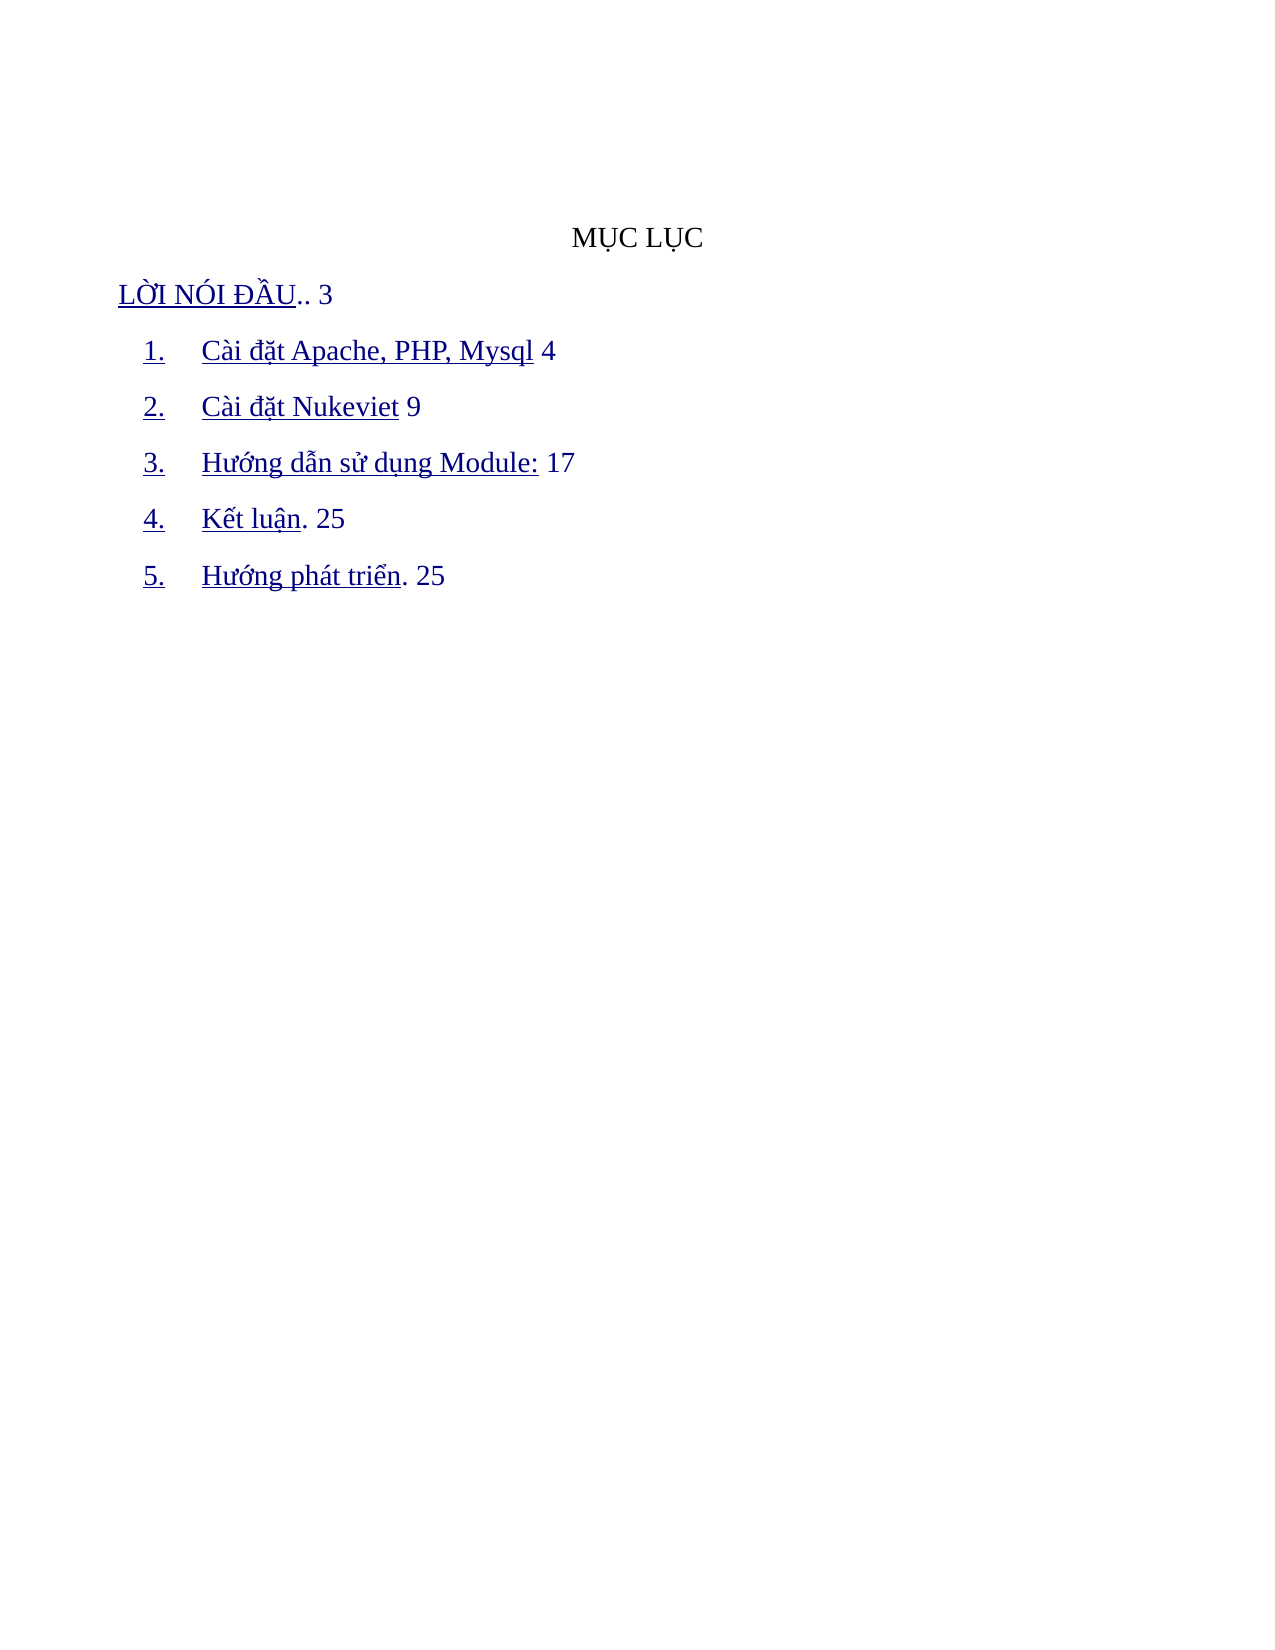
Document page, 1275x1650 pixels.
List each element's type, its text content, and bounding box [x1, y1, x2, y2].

text LỜI NÓI ĐẦU.. 3 [118, 277, 1157, 311]
text 2. Cài đặt Nukeviet 9 [143, 389, 1157, 423]
text 3. Hướng dẫn sử dụng Module: 17 [143, 446, 1157, 479]
text 1. Cài đặt Apache, PHP, Mysql 4 [143, 333, 1157, 367]
text 4. Kết luận. 25 [143, 502, 1157, 535]
text MỤC LỤC [118, 220, 1157, 254]
text 5. Hướng phát triển. 25 [143, 558, 1157, 591]
